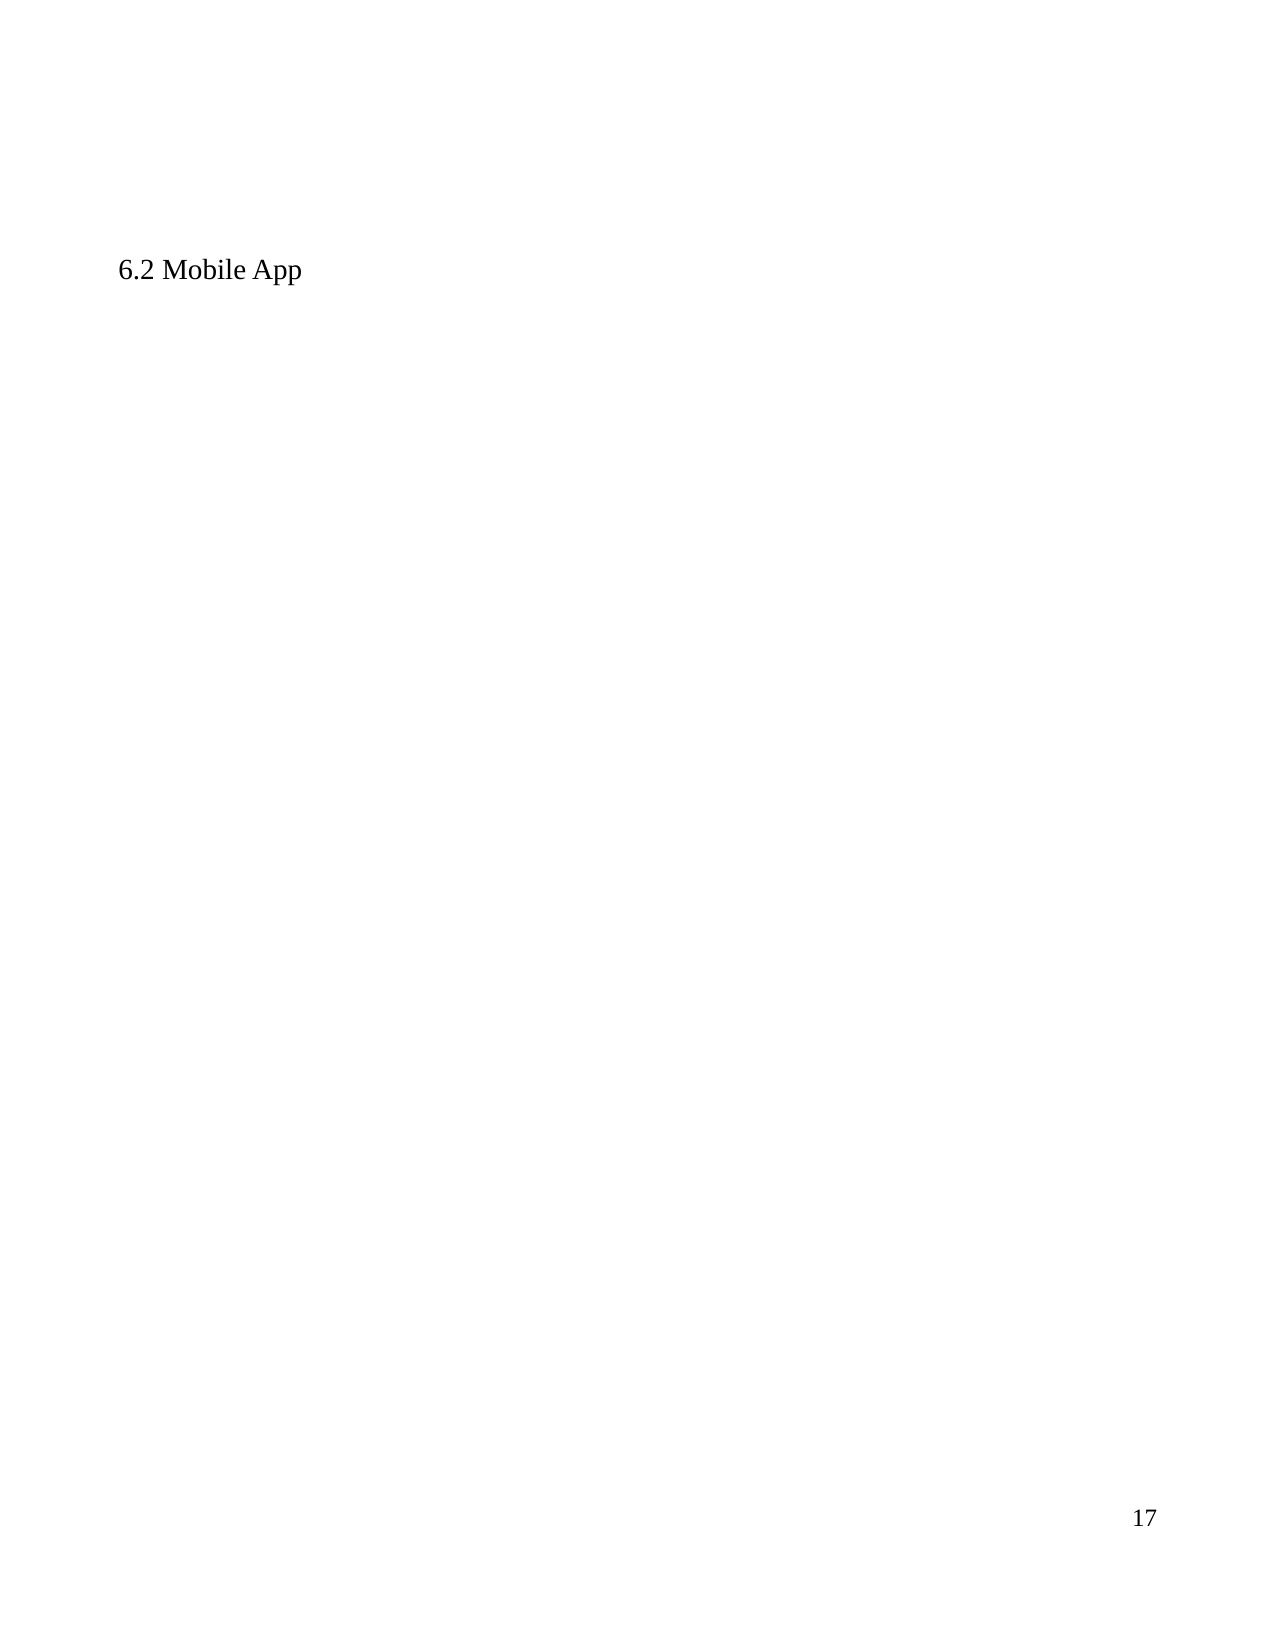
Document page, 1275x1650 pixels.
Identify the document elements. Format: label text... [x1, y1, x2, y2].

text 6.2 Mobile App [118, 252, 1157, 286]
